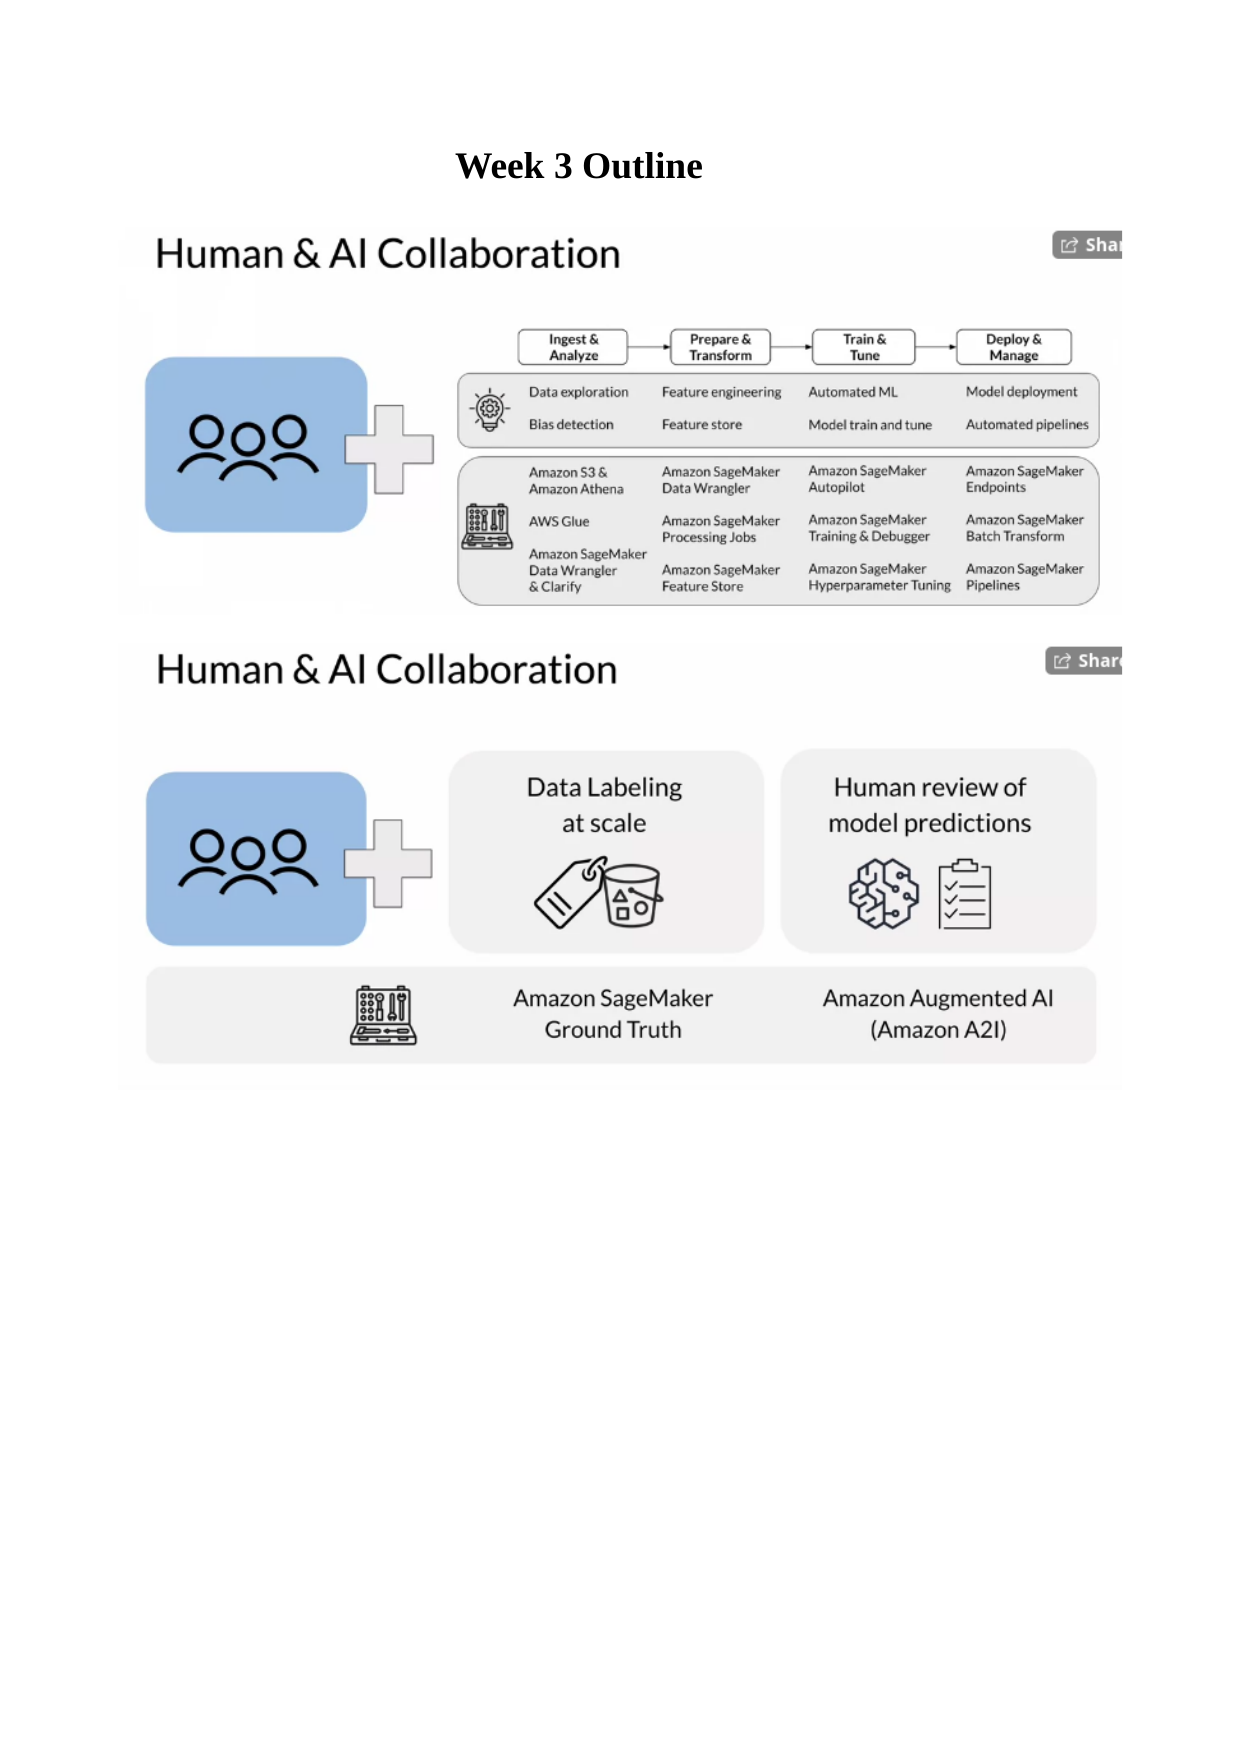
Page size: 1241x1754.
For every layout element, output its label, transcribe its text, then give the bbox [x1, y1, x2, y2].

picture [118, 643, 1123, 1090]
subtitle Week 3 Outline [118, 143, 1122, 186]
picture [118, 227, 1123, 615]
